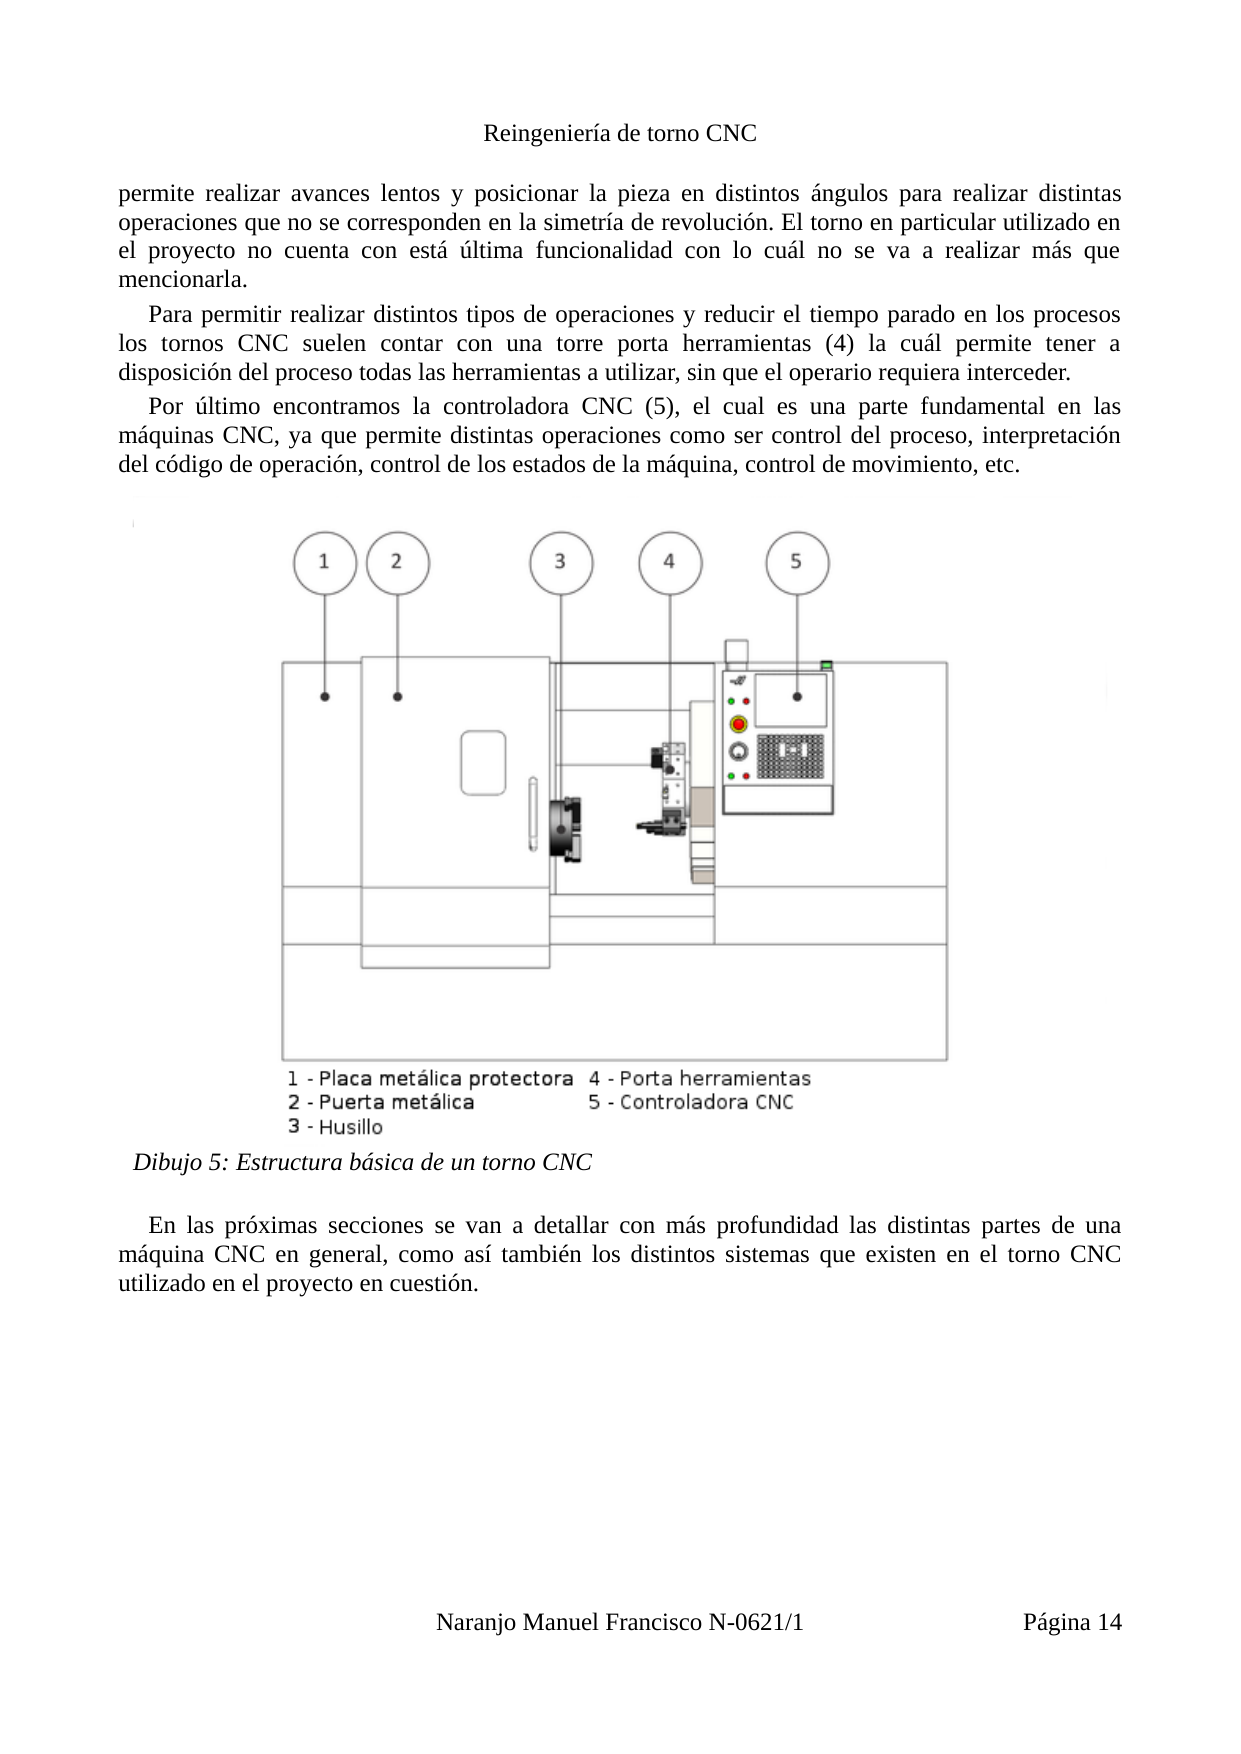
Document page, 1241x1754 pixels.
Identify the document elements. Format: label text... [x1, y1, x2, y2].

text Para permitir realizar distintos tipos de operaciones y reducir el tiempo parado en los procesos los tornos CNC suelen contar con una torre porta herramientas (4) la cuál permite tener a disposición del proceso todas las herramientas a utilizar, sin que el operario requiera interceder. [118, 299, 1122, 385]
text En las próximas secciones se van a detallar con más profundidad las distintas partes de una máquina CNC en general, como así también los distintos sistemas que existen en el torno CNC utilizado en el proyecto en cuestión. [118, 1211, 1122, 1297]
text Por último encontramos la controladora CNC (5), el cual es una parte fundamental en las máquinas CNC, ya que permite distintas operaciones como ser control del proceso, interpretación del código de operación, control de los estados de la máquina, control de movimiento, etc. [118, 391, 1122, 478]
picture [132, 496, 1108, 1147]
text Dibujo 5: Estructura básica de un torno CNC [133, 1147, 1107, 1176]
text permite realizar avances lentos y posicionar la pieza en distintos ángulos para realizar distintas operaciones que no se corresponden en la simetría de revolución. El torno en particular utilizado en el proyecto no cuenta con está última funcionalidad con lo cuál no se va a realizar más que mencionarla. [118, 178, 1122, 293]
